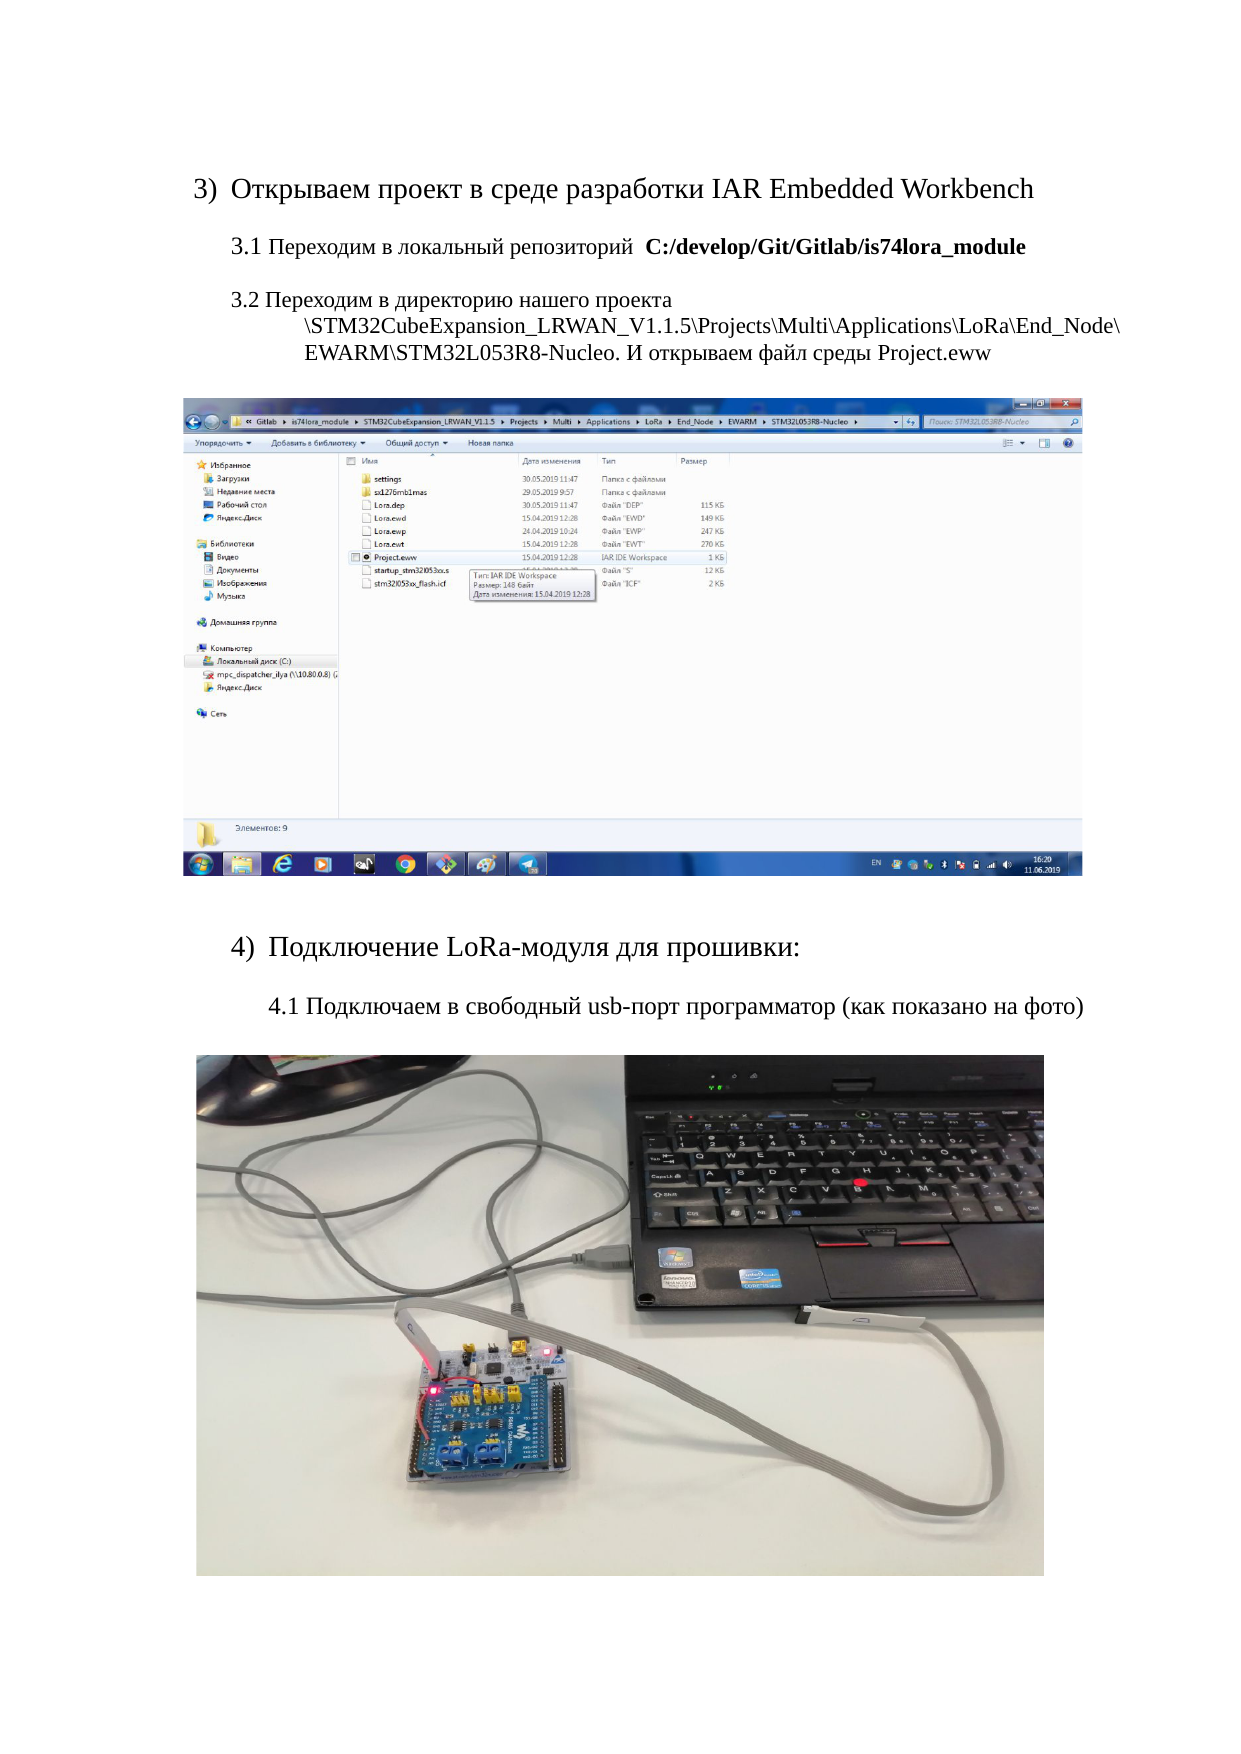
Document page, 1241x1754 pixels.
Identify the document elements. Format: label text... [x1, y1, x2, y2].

list 3.2 Переходим в директорию нашего проекта [193, 286, 1122, 312]
picture [196, 1055, 1044, 1576]
picture [183, 398, 1083, 876]
list 4.1 Подключаем в свободный usb-порт программатор (как показано на фото) [231, 991, 1122, 1020]
list \STM32CubeExpansion_LRWAN_V1.1.5\Projects\Multi\Applications\LoRa\End_Node\ EWARM\STM32L053R8-Nucleo. И открываем файл среды Project.eww [193, 312, 1122, 365]
list Подключение LoRa-модуля для прошивки: [231, 929, 1122, 962]
list Открываем проект в среде разработки IAR Embedded Workbench [193, 171, 1122, 204]
list Переходим в локальный репозиторий C:/develop/Git/Gitlab/is74lora_module [231, 231, 1122, 259]
